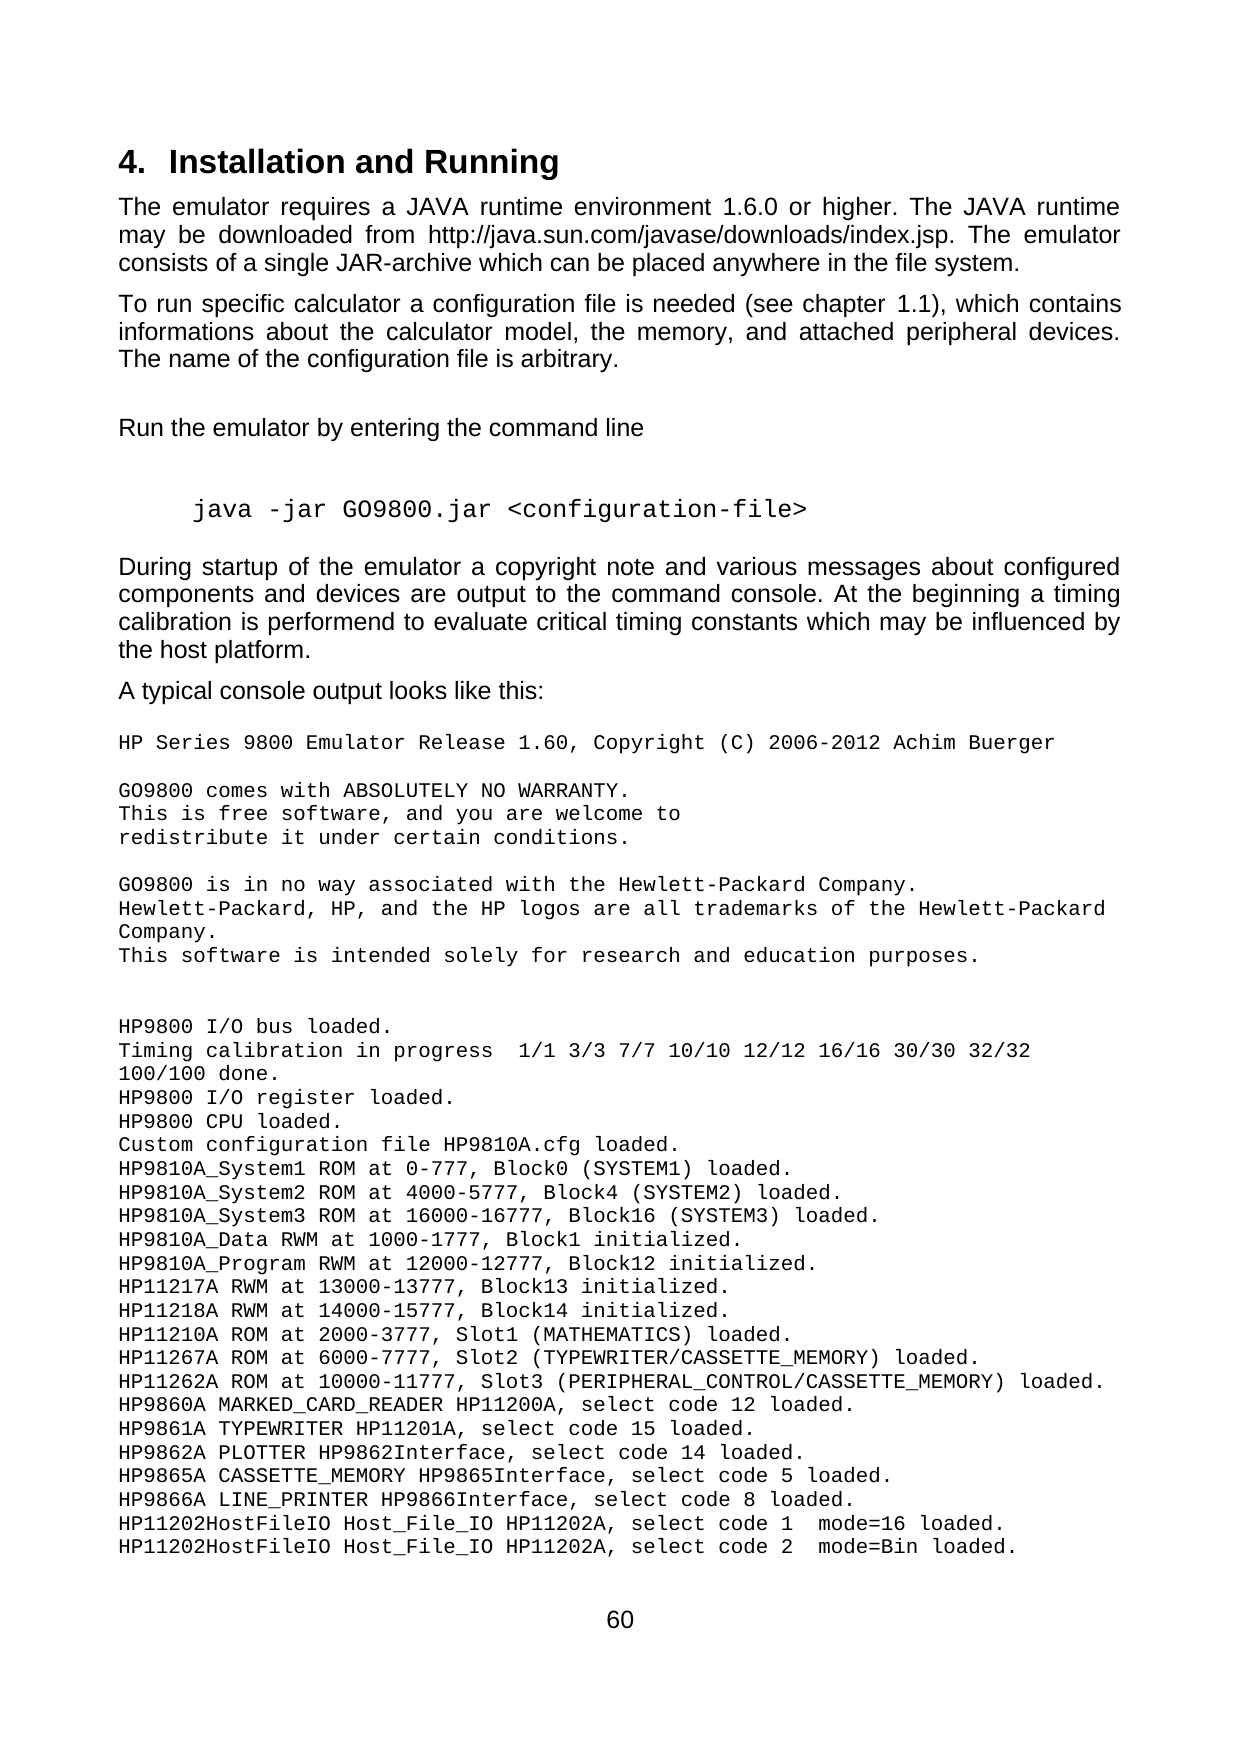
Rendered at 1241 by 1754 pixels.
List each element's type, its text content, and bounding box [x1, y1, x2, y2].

text HP9810A_System1 ROM at 0-777, Block0 (SYSTEM1) loaded. [118, 1158, 1122, 1182]
text HP9810A_Data RWM at 1000-1777, Block1 initialized. [118, 1229, 1122, 1253]
text HP9862A PLOTTER HP9862Interface, select code 14 loaded. [118, 1442, 1122, 1465]
text HP9861A TYPEWRITER HP11201A, select code 15 loaded. [118, 1418, 1122, 1442]
text Timing calibration in progress 1/1 3/3 7/7 10/10 12/12 16/16 30/30 32/32 100/100 done. [118, 1040, 1122, 1087]
text Custom configuration file HP9810A.cfg loaded. [118, 1134, 1122, 1158]
text To run specific calculator a configuration file is needed (see chapter 1.1), which contains informations about the calculator model, the memory, and attached peripheral devices. The name of the configuration file is arbitrary. [118, 289, 1122, 373]
text This software is intended solely for research and education purposes. [118, 945, 1122, 969]
subtitle Installation and Running [118, 143, 1122, 181]
text Hewlett-Packard, HP, and the HP logos are all trademarks of the Hewlett-Packard Company. [118, 898, 1122, 945]
text HP11267A ROM at 6000-7777, Slot2 (TYPEWRITER/CASSETTE_MEMORY) loaded. [118, 1347, 1122, 1371]
text GO9800 is in no way associated with the Hewlett-Packard Company. [118, 874, 1122, 898]
text Run the emulator by entering the command line [118, 413, 1122, 441]
text During startup of the emulator a copyright note and various messages about configured components and devices are output to the command console. At the beginning a timing calibration is performend to evaluate critical timing constants which may be influenced by the host platform. [118, 552, 1122, 664]
text HP9860A MARKED_CARD_READER HP11200A, select code 12 loaded. [118, 1394, 1122, 1418]
text java -jar GO9800.jar <configuration-file> [118, 494, 1122, 524]
text redistribute it under certain conditions. [118, 827, 1122, 851]
text HP9810A_Program RWM at 12000-12777, Block12 initialized. [118, 1253, 1122, 1276]
text HP11218A RWM at 14000-15777, Block14 initialized. [118, 1300, 1122, 1323]
text The emulator requires a JAVA runtime environment 1.6.0 or higher. The JAVA runtime may be downloaded from http://java.sun.com/javase/downloads/index.jsp. The emulator consists of a single JAR-archive which can be placed anywhere in the file system. [118, 193, 1122, 277]
text HP9800 I/O register loaded. [118, 1087, 1122, 1111]
text HP9866A LINE_PRINTER HP9866Interface, select code 8 loaded. [118, 1489, 1122, 1513]
text HP Series 9800 Emulator Release 1.60, Copyright (C) 2006-2012 Achim Buerger [118, 732, 1122, 756]
text HP9800 I/O bus loaded. [118, 1016, 1122, 1040]
text HP9865A CASSETTE_MEMORY HP9865Interface, select code 5 loaded. [118, 1465, 1122, 1489]
text HP11202HostFileIO Host_File_IO HP11202A, select code 1 mode=16 loaded. [118, 1513, 1122, 1536]
text HP11210A ROM at 2000-3777, Slot1 (MATHEMATICS) loaded. [118, 1323, 1122, 1347]
text HP11262A ROM at 10000-11777, Slot3 (PERIPHERAL_CONTROL/CASSETTE_MEMORY) loaded. [118, 1371, 1122, 1394]
text HP11202HostFileIO Host_File_IO HP11202A, select code 2 mode=Bin loaded. [118, 1536, 1122, 1560]
text A typical console output looks like this: [118, 677, 1122, 704]
text This is free software, and you are welcome to [118, 803, 1122, 827]
text HP9810A_System3 ROM at 16000-16777, Block16 (SYSTEM3) loaded. [118, 1205, 1122, 1229]
text HP11217A RWM at 13000-13777, Block13 initialized. [118, 1276, 1122, 1300]
text HP9800 CPU loaded. [118, 1111, 1122, 1134]
text GO9800 comes with ABSOLUTELY NO WARRANTY. [118, 780, 1122, 803]
text HP9810A_System2 ROM at 4000-5777, Block4 (SYSTEM2) loaded. [118, 1182, 1122, 1205]
